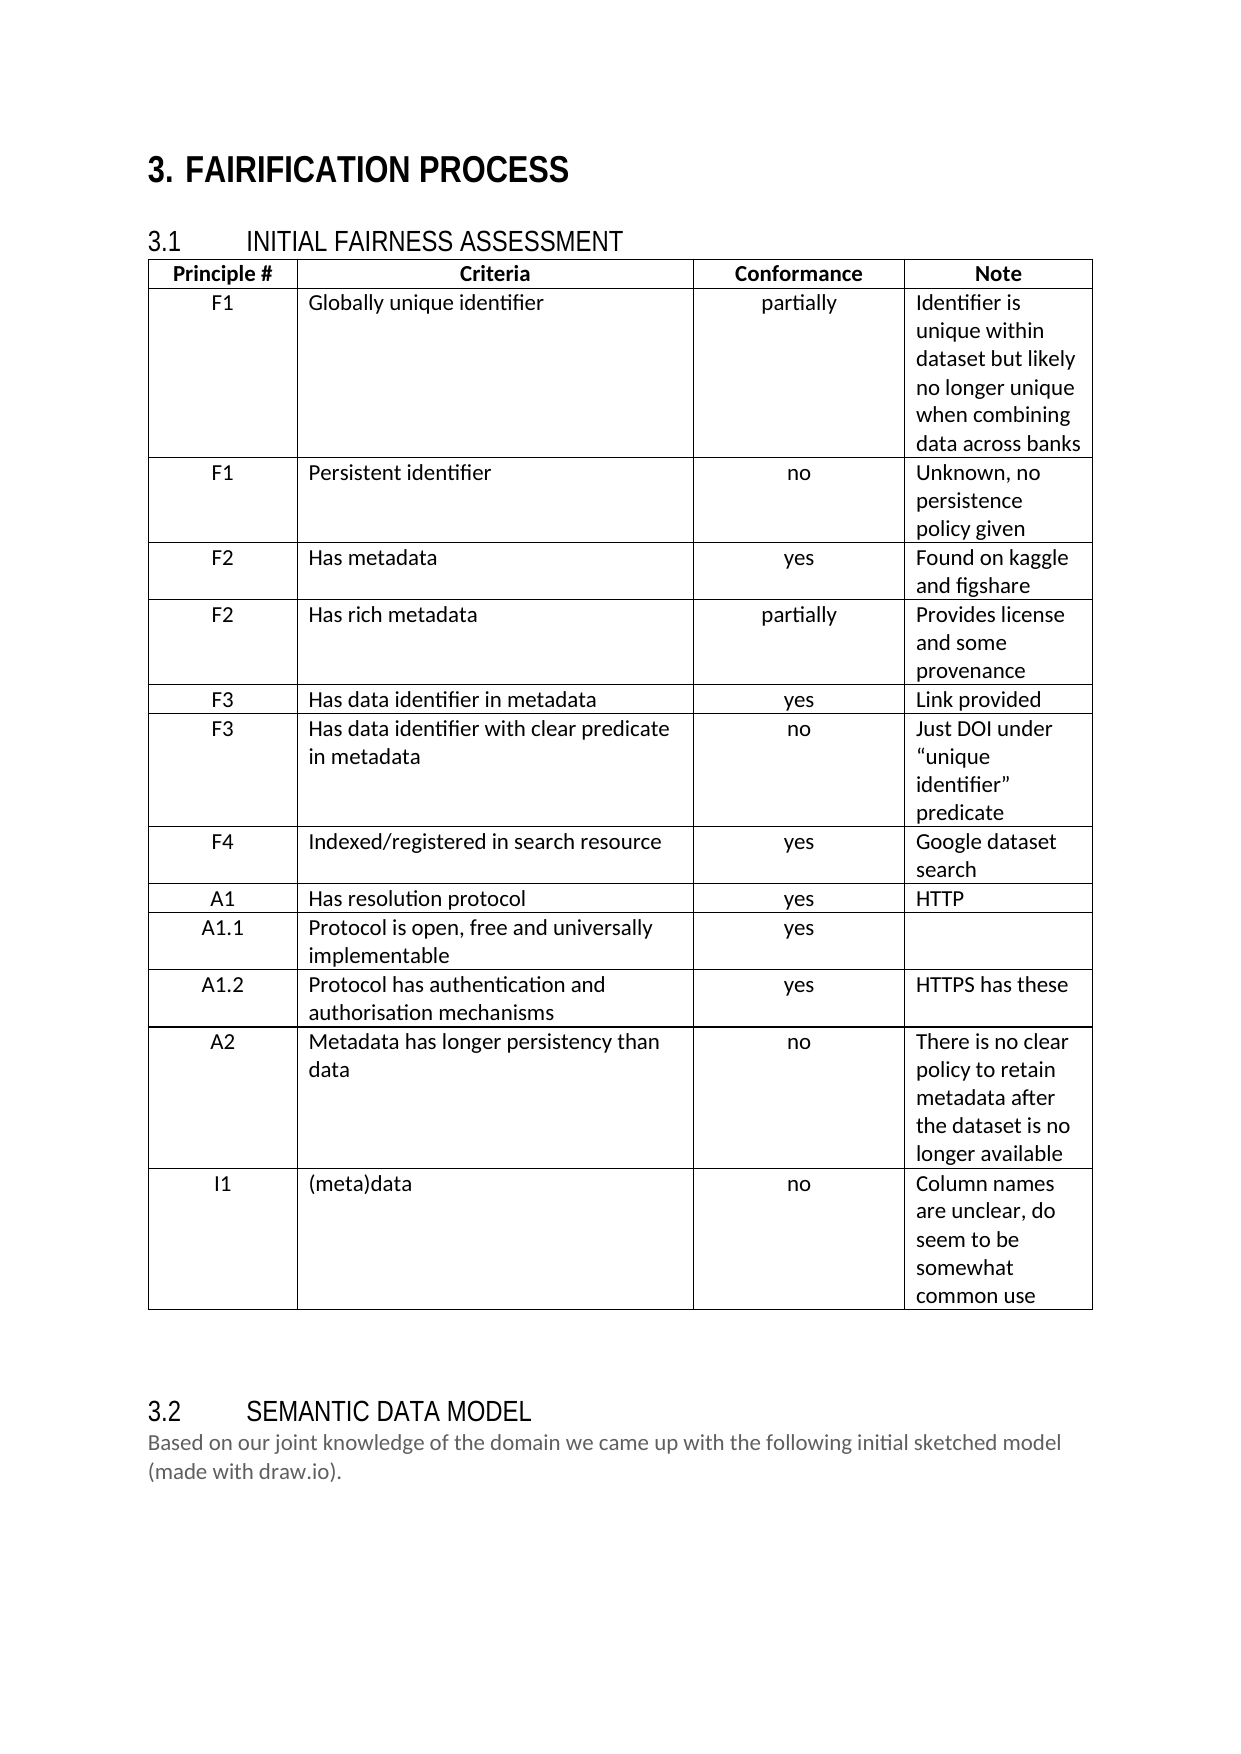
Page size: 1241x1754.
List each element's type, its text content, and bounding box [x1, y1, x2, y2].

subtitle FAIRification process [148, 148, 1093, 191]
table_cell Column names are unclear, do seem to be somewhat common use [905, 1169, 1092, 1309]
table_cell yes [694, 685, 904, 713]
table_cell Has metadata [298, 543, 693, 599]
table_cell F1 [149, 458, 297, 542]
table_cell Has rich metadata [298, 600, 693, 684]
table_header Criteria [298, 260, 693, 287]
table_cell Protocol is open, free and universally implementable [298, 913, 693, 969]
table_cell F2 [149, 600, 297, 684]
table_cell F1 [149, 289, 297, 457]
table_cell Google dataset search [905, 827, 1092, 883]
table_cell Has resolution protocol [298, 884, 693, 912]
table_cell F3 [149, 714, 297, 826]
table_cell (meta)data [298, 1169, 693, 1309]
table_cell A1 [149, 884, 297, 912]
table_cell yes [694, 884, 904, 912]
table_cell Has data identifier in metadata [298, 685, 693, 713]
table_cell HTTPS has these [905, 970, 1092, 1026]
table_header Conformance [694, 260, 904, 287]
table_cell Link provided [905, 685, 1092, 713]
table_cell Indexed/registered in search resource [298, 827, 693, 883]
table_cell A1.1 [149, 913, 297, 969]
table_cell Persistent identifier [298, 458, 693, 542]
table_cell yes [694, 543, 904, 599]
table_cell A2 [149, 1028, 297, 1168]
table_cell A1.2 [149, 970, 297, 1026]
table_cell no [694, 1169, 904, 1309]
table_cell partially [694, 289, 904, 457]
table_cell Provides license and some provenance [905, 600, 1092, 684]
table_cell partially [694, 600, 904, 684]
table_cell yes [694, 913, 904, 969]
table_cell yes [694, 827, 904, 883]
table_cell Globally unique identifier [298, 289, 693, 457]
table_cell Metadata has longer persistency than data [298, 1028, 693, 1168]
table_cell HTTP [905, 884, 1092, 912]
table_cell Found on kaggle and figshare [905, 543, 1092, 599]
table_cell Identifier is unique within dataset but likely no longer unique when combining data across banks [905, 289, 1092, 457]
table_cell [905, 913, 1092, 969]
table_header Note [905, 260, 1092, 287]
table_cell There is no clear policy to retain metadata after the dataset is no longer available [905, 1028, 1092, 1168]
table_cell Just DOI under “unique identifier” predicate [905, 714, 1092, 826]
subtitle initial fairness assessment [148, 224, 1093, 257]
table_cell no [694, 714, 904, 826]
table_cell I1 [149, 1169, 297, 1309]
subtitle Semantic data model [148, 1394, 1093, 1427]
table_cell Has data identifier with clear predicate in metadata [298, 714, 693, 826]
text Based on our joint knowledge of the domain we came up with the following initial sketched model (made with draw.io). [148, 1428, 1093, 1485]
table_cell Unknown, no persistence policy given [905, 458, 1092, 542]
table_cell F3 [149, 685, 297, 713]
table_header Principle # [149, 260, 297, 287]
table_cell yes [694, 970, 904, 1026]
table_cell no [694, 458, 904, 542]
table_cell F4 [149, 827, 297, 883]
table_cell no [694, 1028, 904, 1168]
table_cell Protocol has authentication and authorisation mechanisms [298, 970, 693, 1026]
table_cell F2 [149, 543, 297, 599]
